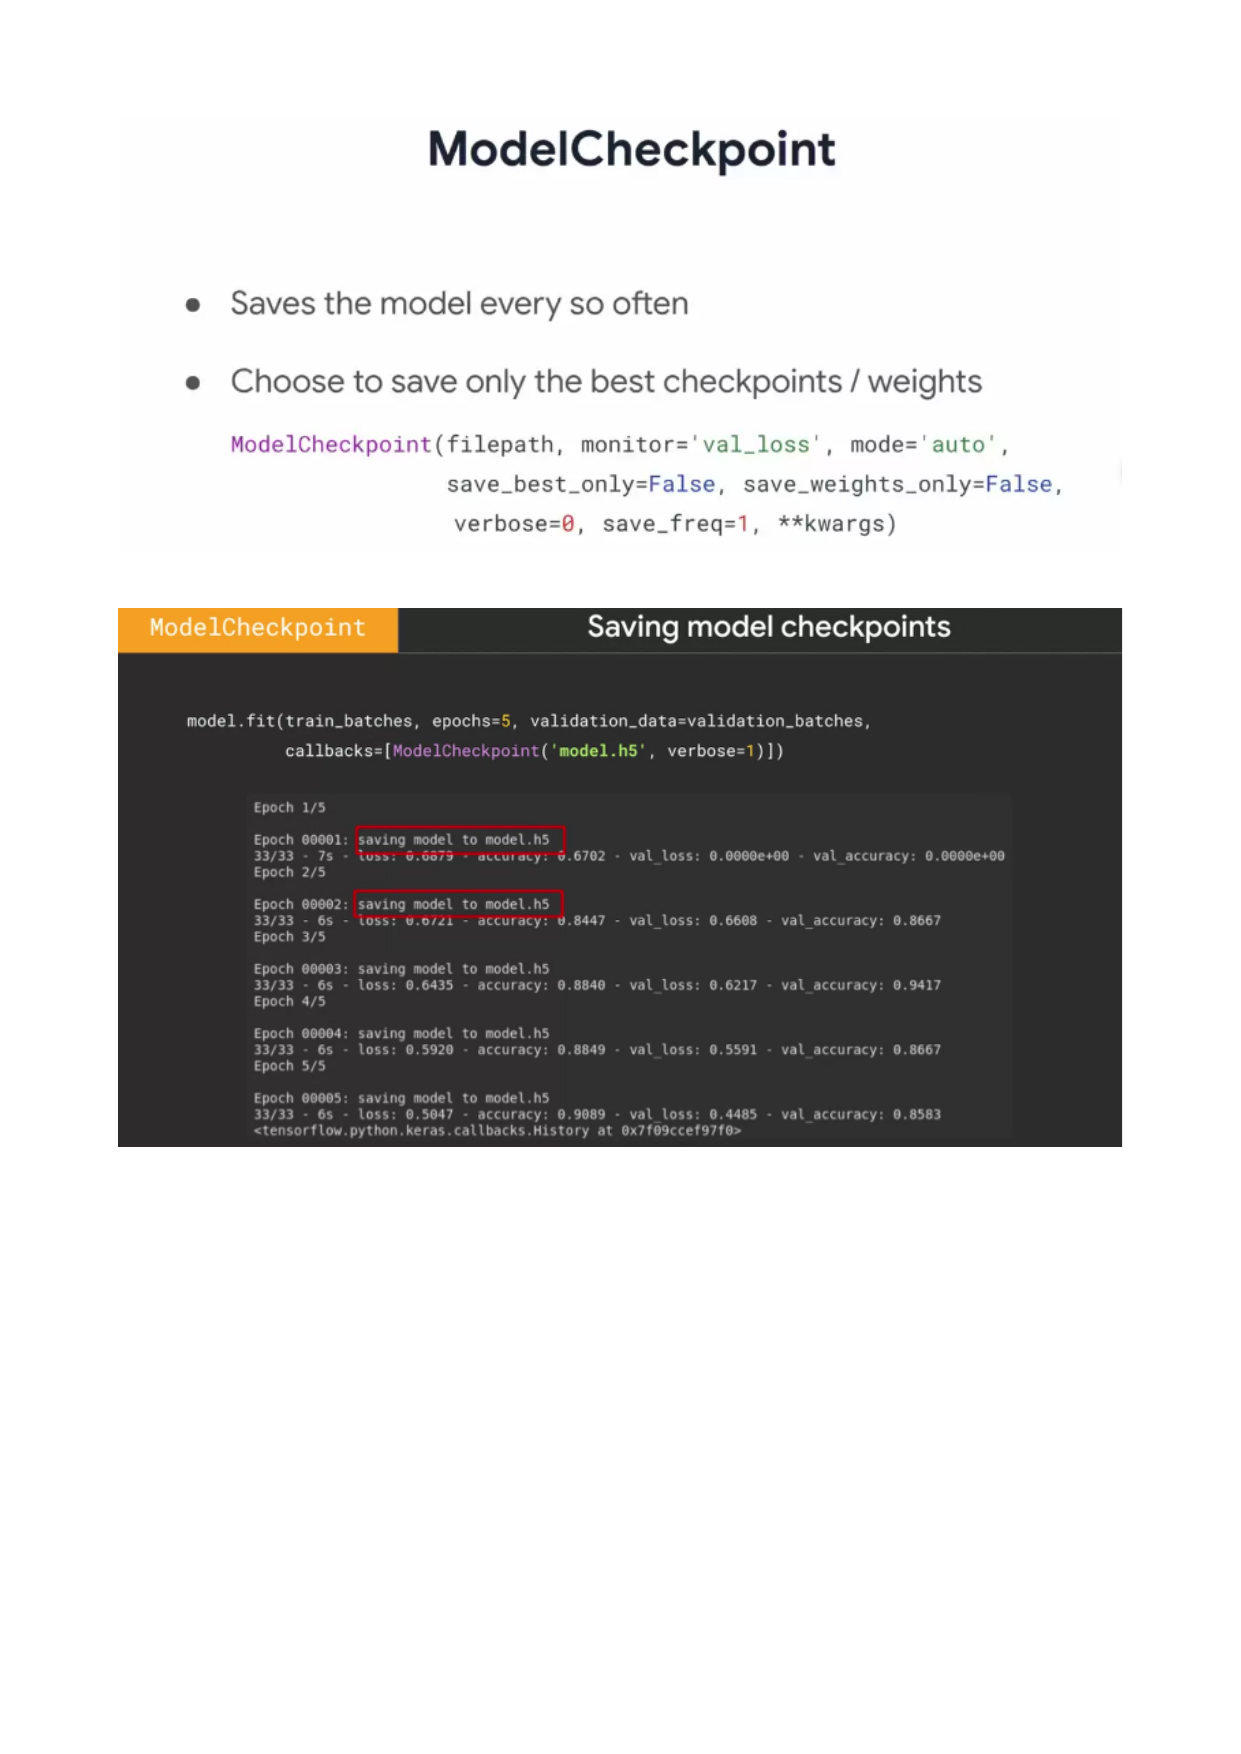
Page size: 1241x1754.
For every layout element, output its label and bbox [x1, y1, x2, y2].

picture [118, 118, 1123, 551]
picture [118, 608, 1123, 1147]
